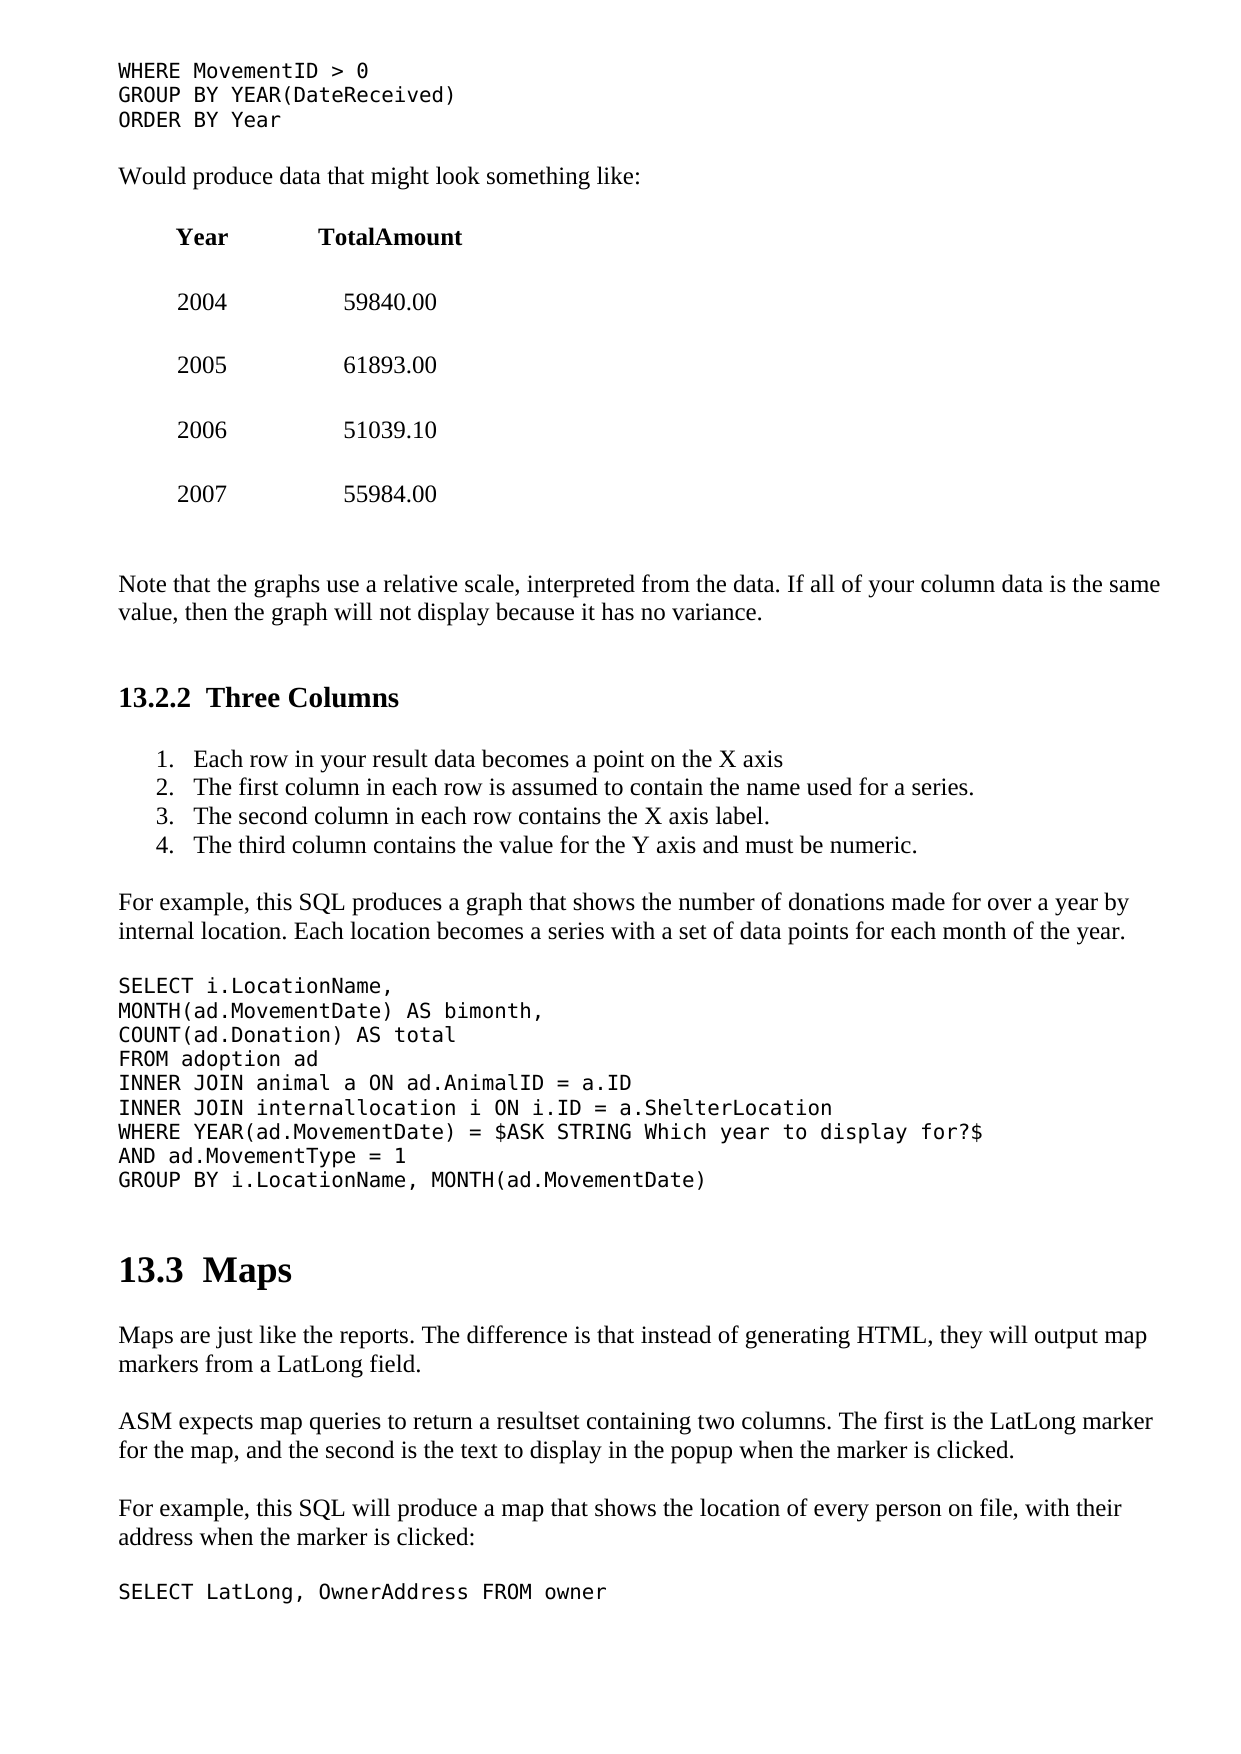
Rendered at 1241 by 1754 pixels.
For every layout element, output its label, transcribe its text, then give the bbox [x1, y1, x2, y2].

table_cell 61893.00 [292, 348, 495, 412]
table_header Year [118, 220, 292, 284]
list The first column in each row is assumed to contain the name used for a series. [156, 772, 1181, 801]
subtitle Three Columns [118, 681, 1181, 714]
table_cell 2006 [118, 412, 292, 476]
table_cell 2004 [118, 284, 292, 348]
table_cell 51039.10 [292, 412, 495, 476]
text SELECT LatLong, OwnerAddress FROM owner [118, 1580, 1181, 1604]
text Maps are just like the reports. The difference is that instead of generating HTML, they will output map markers from a LatLong field. [118, 1320, 1181, 1377]
text ASM expects map queries to return a resultset containing two columns. The first is the LatLong marker for the map, and the second is the text to display in the popup when the marker is clicked. [118, 1406, 1181, 1464]
text Note that the graphs use a relative scale, interpreted from the data. If all of your column data is the same value, then the graph will not display because it has no variance. [118, 540, 1181, 626]
list Each row in your result data becomes a point on the X axis [156, 744, 1181, 772]
text SELECT i.LocationName, MONTH(ad.MovementDate) AS bimonth, COUNT(ad.Donation) AS total FROM adoption ad INNER JOIN animal a ON ad.AnimalID = a.ID INNER JOIN internallocation i ON i.ID = a.ShelterLocation WHERE YEAR(ad.MovementDate) = $ASK STRING Which year to display for?$ AND ad.MovementType = 1 GROUP BY i.LocationName, MONTH(ad.MovementDate) [118, 974, 1181, 1193]
table_cell 2005 [118, 348, 292, 412]
text For example, this SQL produces a graph that shows the number of donations made for over a year by internal location. Each location becomes a series with a set of data points for each month of the year. [118, 859, 1181, 945]
list The second column in each row contains the X axis label. [156, 801, 1181, 830]
text WHERE MovementID > 0 GROUP BY YEAR(DateReceived) ORDER BY Year [118, 59, 1181, 132]
table_cell 2007 [118, 476, 292, 540]
text For example, this SQL will produce a map that shows the location of every person on file, with their address when the marker is clicked: [118, 1493, 1181, 1551]
table_header TotalAmount [292, 220, 495, 284]
table_cell 55984.00 [292, 476, 495, 540]
text Would produce data that might look something like: [118, 161, 1181, 190]
table_cell 59840.00 [292, 284, 495, 348]
list The third column contains the value for the Y axis and must be numeric. [156, 830, 1181, 859]
subtitle Maps [118, 1247, 1181, 1290]
